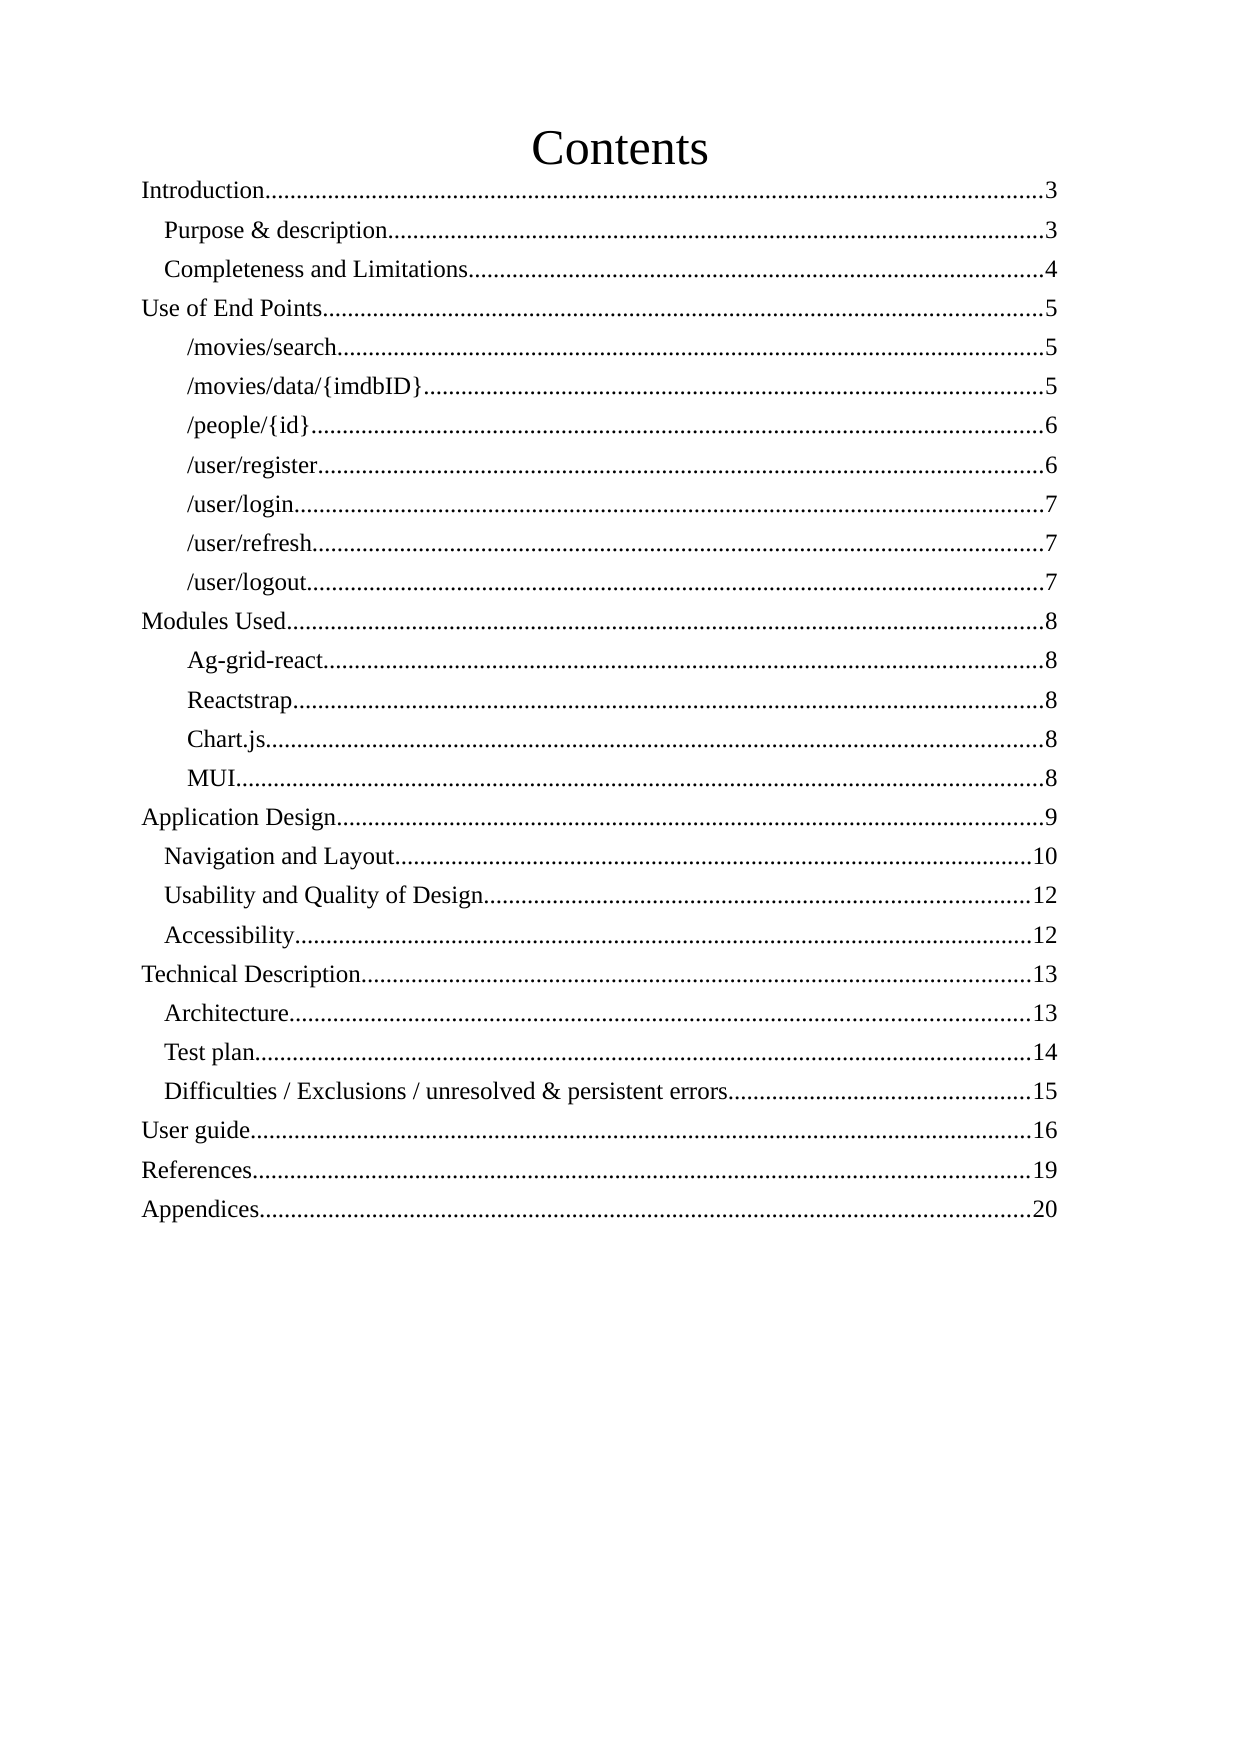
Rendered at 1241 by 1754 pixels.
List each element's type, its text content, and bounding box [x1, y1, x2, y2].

text /movies/search 5 [187, 332, 1122, 361]
text /people/{id} 6 [187, 411, 1122, 439]
text Purpose & description 3 [164, 215, 1122, 243]
text Navigation and Layout 10 [164, 841, 1122, 870]
text Reactstrap 8 [187, 685, 1122, 713]
text Ag-grid-react 8 [187, 646, 1122, 674]
text /user/logout 7 [187, 567, 1122, 596]
text Technical Description 13 [141, 959, 1122, 988]
text MUI 8 [187, 763, 1122, 792]
text Application Design 9 [141, 802, 1122, 831]
text Modules Used 8 [141, 606, 1122, 635]
text References 19 [141, 1155, 1122, 1183]
text Difficulties / Exclusions / unresolved & persistent errors 15 [164, 1076, 1122, 1105]
text /user/login 7 [187, 489, 1122, 518]
text Accessibility 12 [164, 920, 1122, 948]
text User guide 16 [141, 1116, 1122, 1144]
text Usability and Quality of Design 12 [164, 881, 1122, 909]
text Chart.js 8 [187, 724, 1122, 753]
text Appendices 20 [141, 1194, 1122, 1223]
text Completeness and Limitations 4 [164, 254, 1122, 283]
text Architecture 13 [164, 998, 1122, 1027]
text Contents [118, 118, 1122, 176]
text Introduction 3 [141, 176, 1122, 204]
text /user/refresh 7 [187, 528, 1122, 557]
text Test plan 14 [164, 1037, 1122, 1066]
text Use of End Points 5 [141, 293, 1122, 322]
text /movies/data/{imdbID} 5 [187, 371, 1122, 400]
text /user/register 6 [187, 450, 1122, 478]
